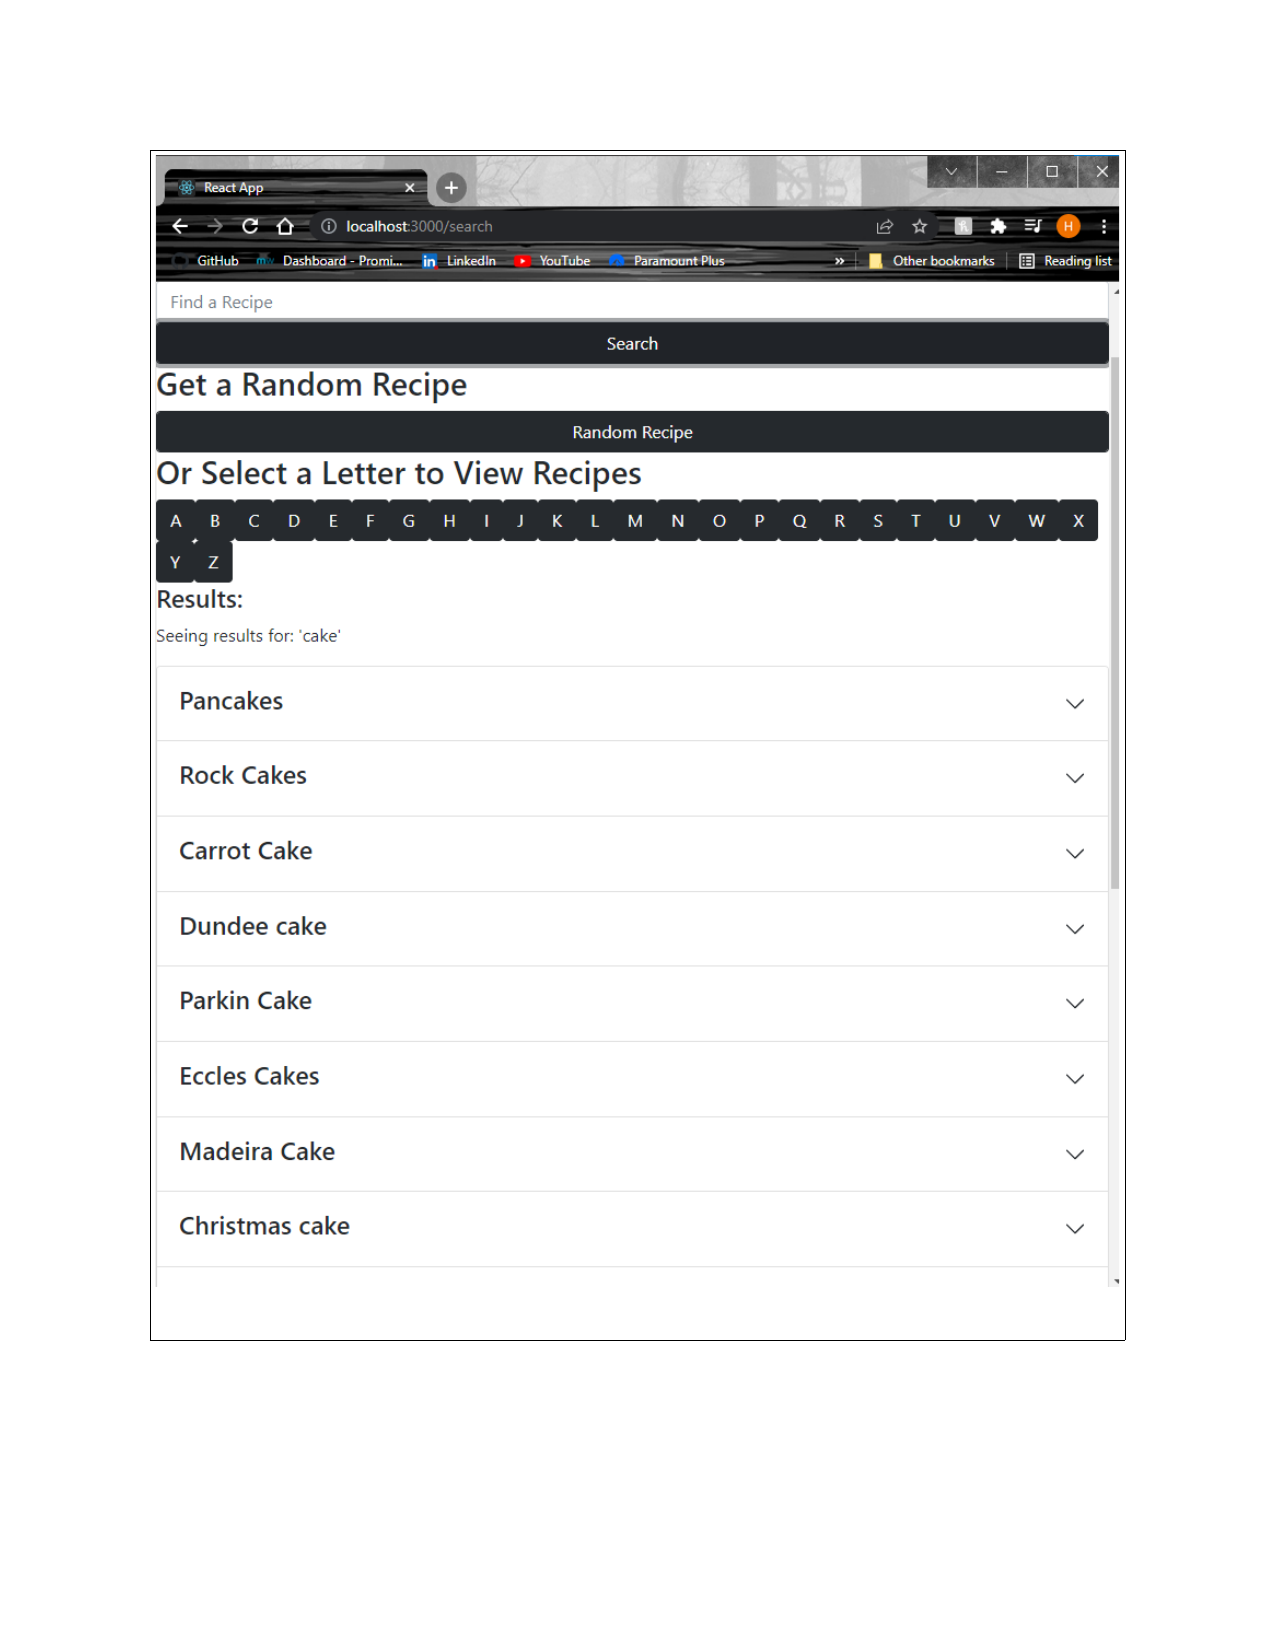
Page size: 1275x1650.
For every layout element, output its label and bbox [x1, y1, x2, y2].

table_cell [151, 151, 1125, 1340]
picture [155, 155, 1120, 1287]
